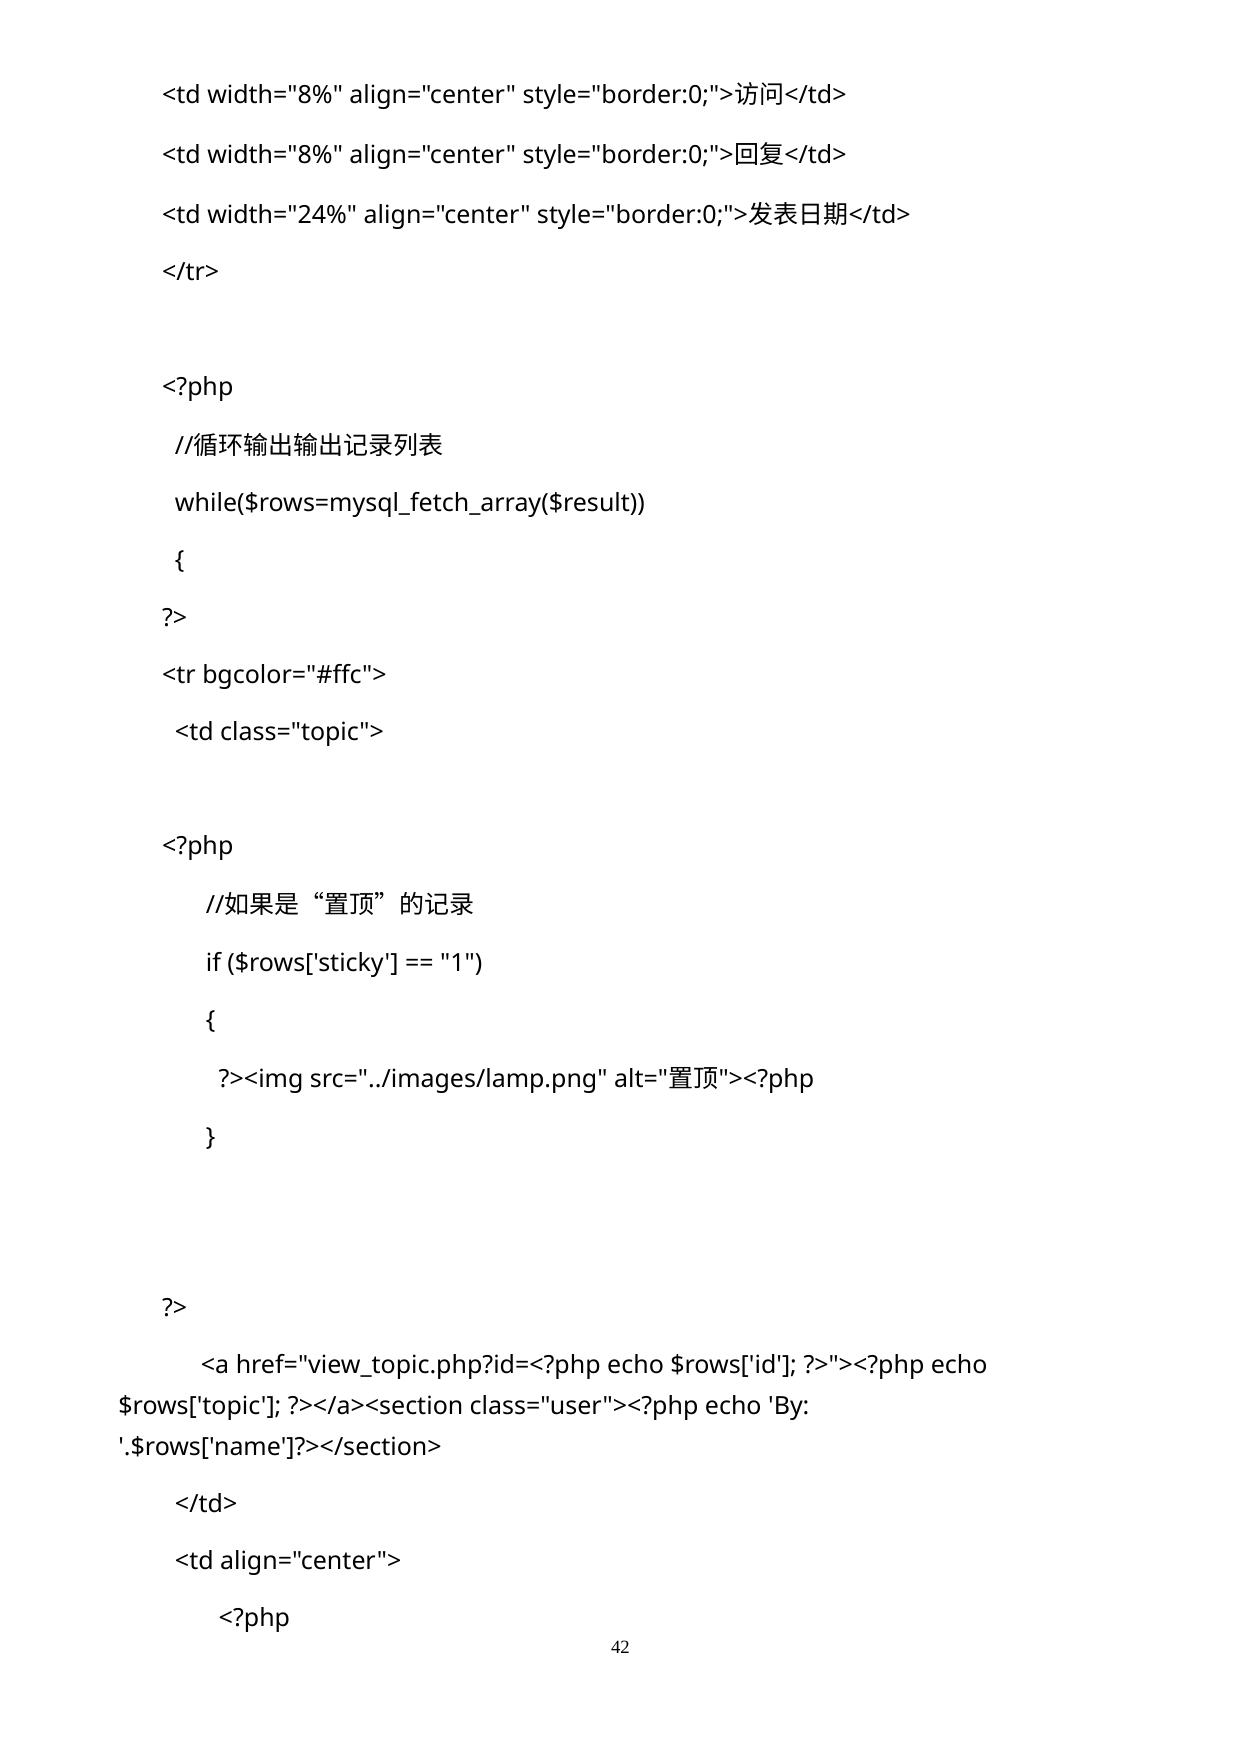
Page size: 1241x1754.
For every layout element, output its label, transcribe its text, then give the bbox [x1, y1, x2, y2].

text { [118, 542, 1122, 576]
text <?php [118, 1599, 1122, 1633]
text { [118, 1001, 1122, 1035]
text <?php [118, 368, 1122, 402]
text ?> [118, 599, 1122, 633]
text <td align="center"> [118, 1542, 1122, 1576]
text <?php [118, 827, 1122, 862]
text while($rows=mysql_fetch_array($result)) [118, 485, 1122, 519]
text //循环输出输出记录列表 [118, 425, 1122, 462]
text <td width="8%" align="center" style="border:0;">回复</td> [118, 135, 1122, 171]
text ?><img src="../images/lamp.png" alt="置顶"><?php [118, 1058, 1122, 1095]
text <td width="24%" align="center" style="border:0;">发表日期</td> [118, 194, 1122, 231]
text if ($rows['sticky'] == "1") [118, 944, 1122, 978]
text </tr> [118, 254, 1122, 288]
text //如果是“置顶”的记录 [118, 884, 1122, 921]
text <td class="topic"> [118, 713, 1122, 747]
text ?> [118, 1289, 1122, 1323]
text <a href="view_topic.php?id=<?php echo $rows['id']; ?>"><?php echo $rows['topic']; ?></a><section class="user"><?php echo 'By: '.$rows['name']?></section> [118, 1346, 1122, 1462]
text </td> [118, 1485, 1122, 1519]
text } [118, 1118, 1122, 1152]
text <tr bgcolor="#ffc"> [118, 656, 1122, 690]
text <td width="8%" align="center" style="border:0;">访问</td> [118, 75, 1122, 111]
